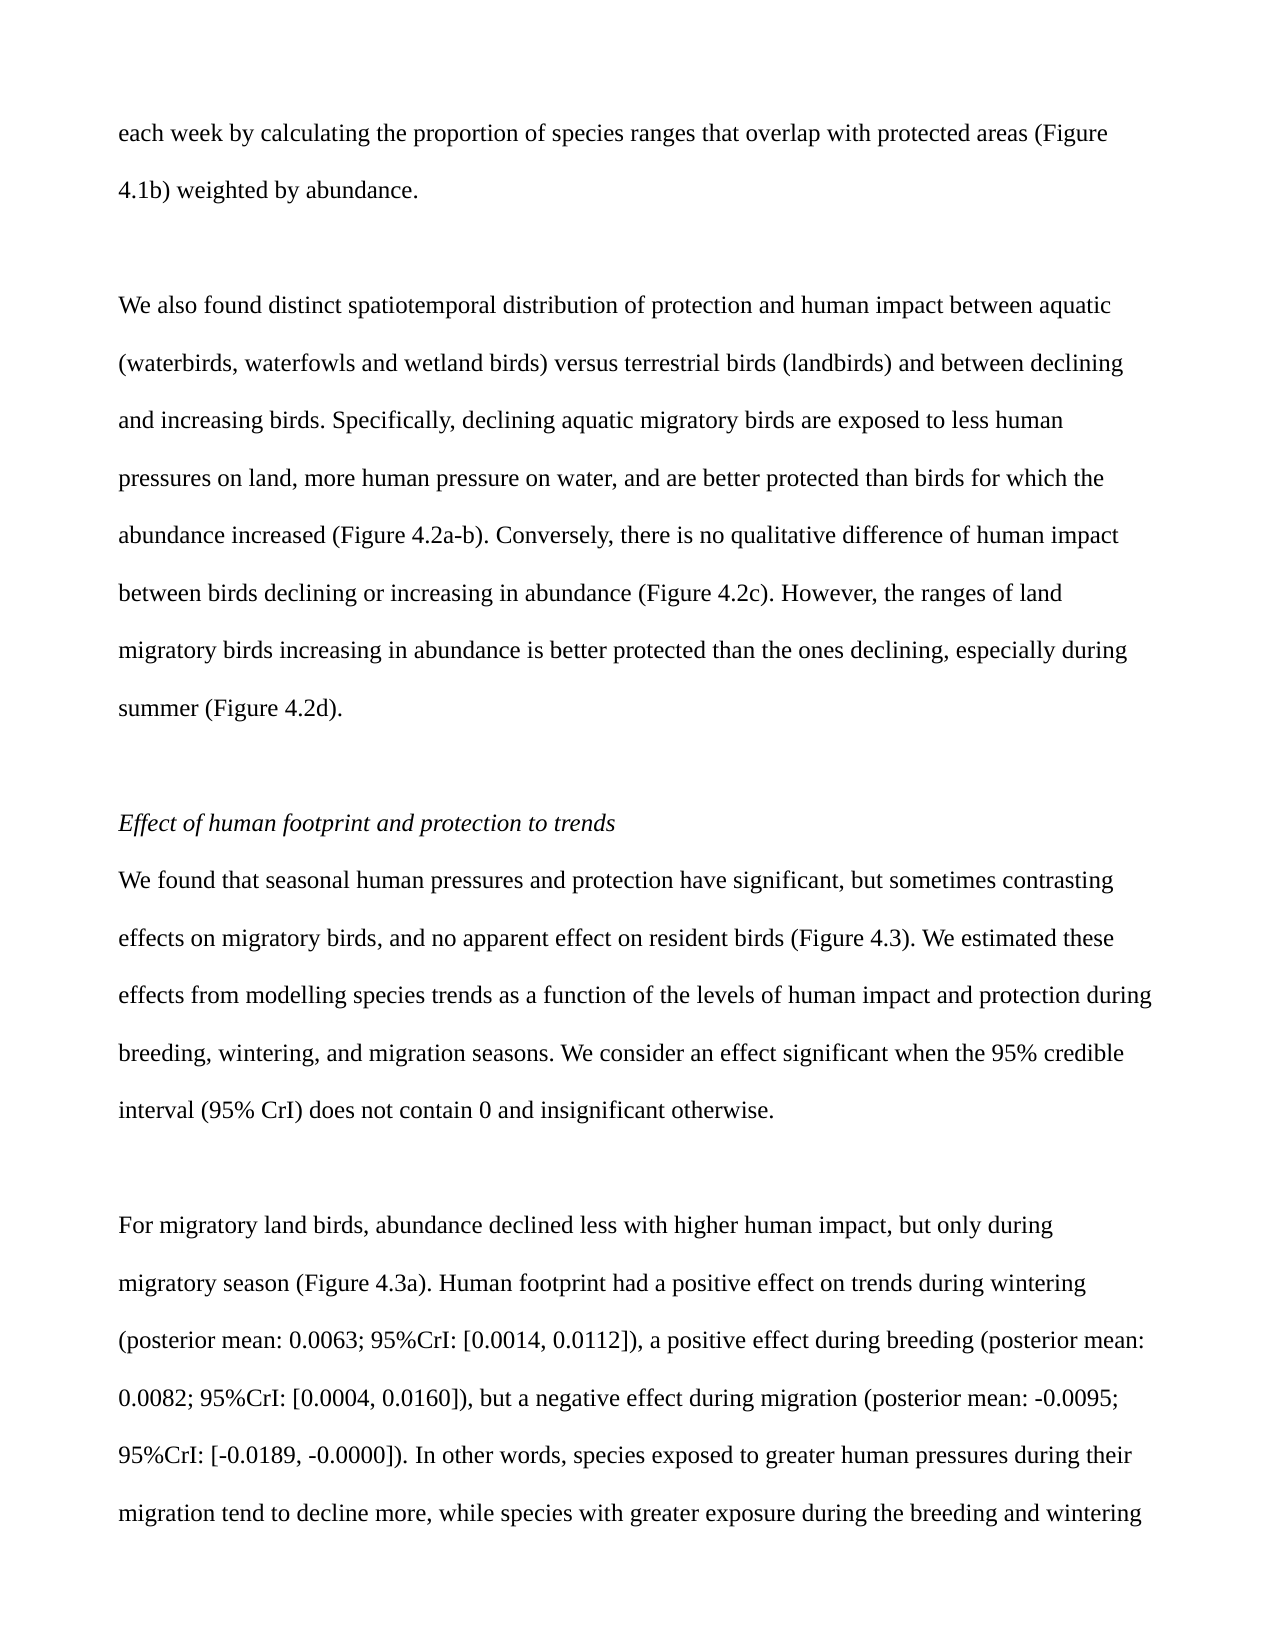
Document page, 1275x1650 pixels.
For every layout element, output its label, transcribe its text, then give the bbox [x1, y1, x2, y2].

text Effect of human footprint and protection to trends [118, 808, 1157, 837]
text We also found distinct spatiotemporal distribution of protection and human impact between aquatic (waterbirds, waterfowls and wetland birds) versus terrestrial birds (landbirds) and between declining and increasing birds. Specifically, declining aquatic migratory birds are exposed to less human pressures on land, more human pressure on water, and are better protected than birds for which the abundance increased (Figure 4.2a-b). Conversely, there is no qualitative difference of human impact between birds declining or increasing in abundance (Figure 4.2c). However, the ranges of land migratory birds increasing in abundance is better protected than the ones declining, especially during summer (Figure 4.2d). [118, 291, 1157, 722]
text We found that seasonal human pressures and protection have significant, but sometimes contrasting effects on migratory birds, and no apparent effect on resident birds (Figure 4.3). We estimated these effects from modelling species trends as a function of the levels of human impact and protection during breeding, wintering, and migration seasons. We consider an effect significant when the 95% credible interval (95% CrI) does not contain 0 and insignificant otherwise. [118, 866, 1157, 1124]
text For migratory land birds, abundance declined less with higher human impact, but only during migratory season (Figure 4.3a). Human footprint had a positive effect on trends during wintering (posterior mean: 0.0063; 95%CrI: [0.0014, 0.0112]), a positive effect during breeding (posterior mean: 0.0082; 95%CrI: [0.0004, 0.0160]), but a negative effect during migration (posterior mean: -0.0095; 95%CrI: [-0.0189, -0.0000]). In other words, species exposed to greater human pressures during their migration tend to decline more, while species with greater exposure during the breeding and wintering [118, 1211, 1157, 1527]
text each week by calculating the proportion of species ranges that overlap with protected areas (Figure 4.1b) weighted by abundance. [118, 118, 1157, 204]
